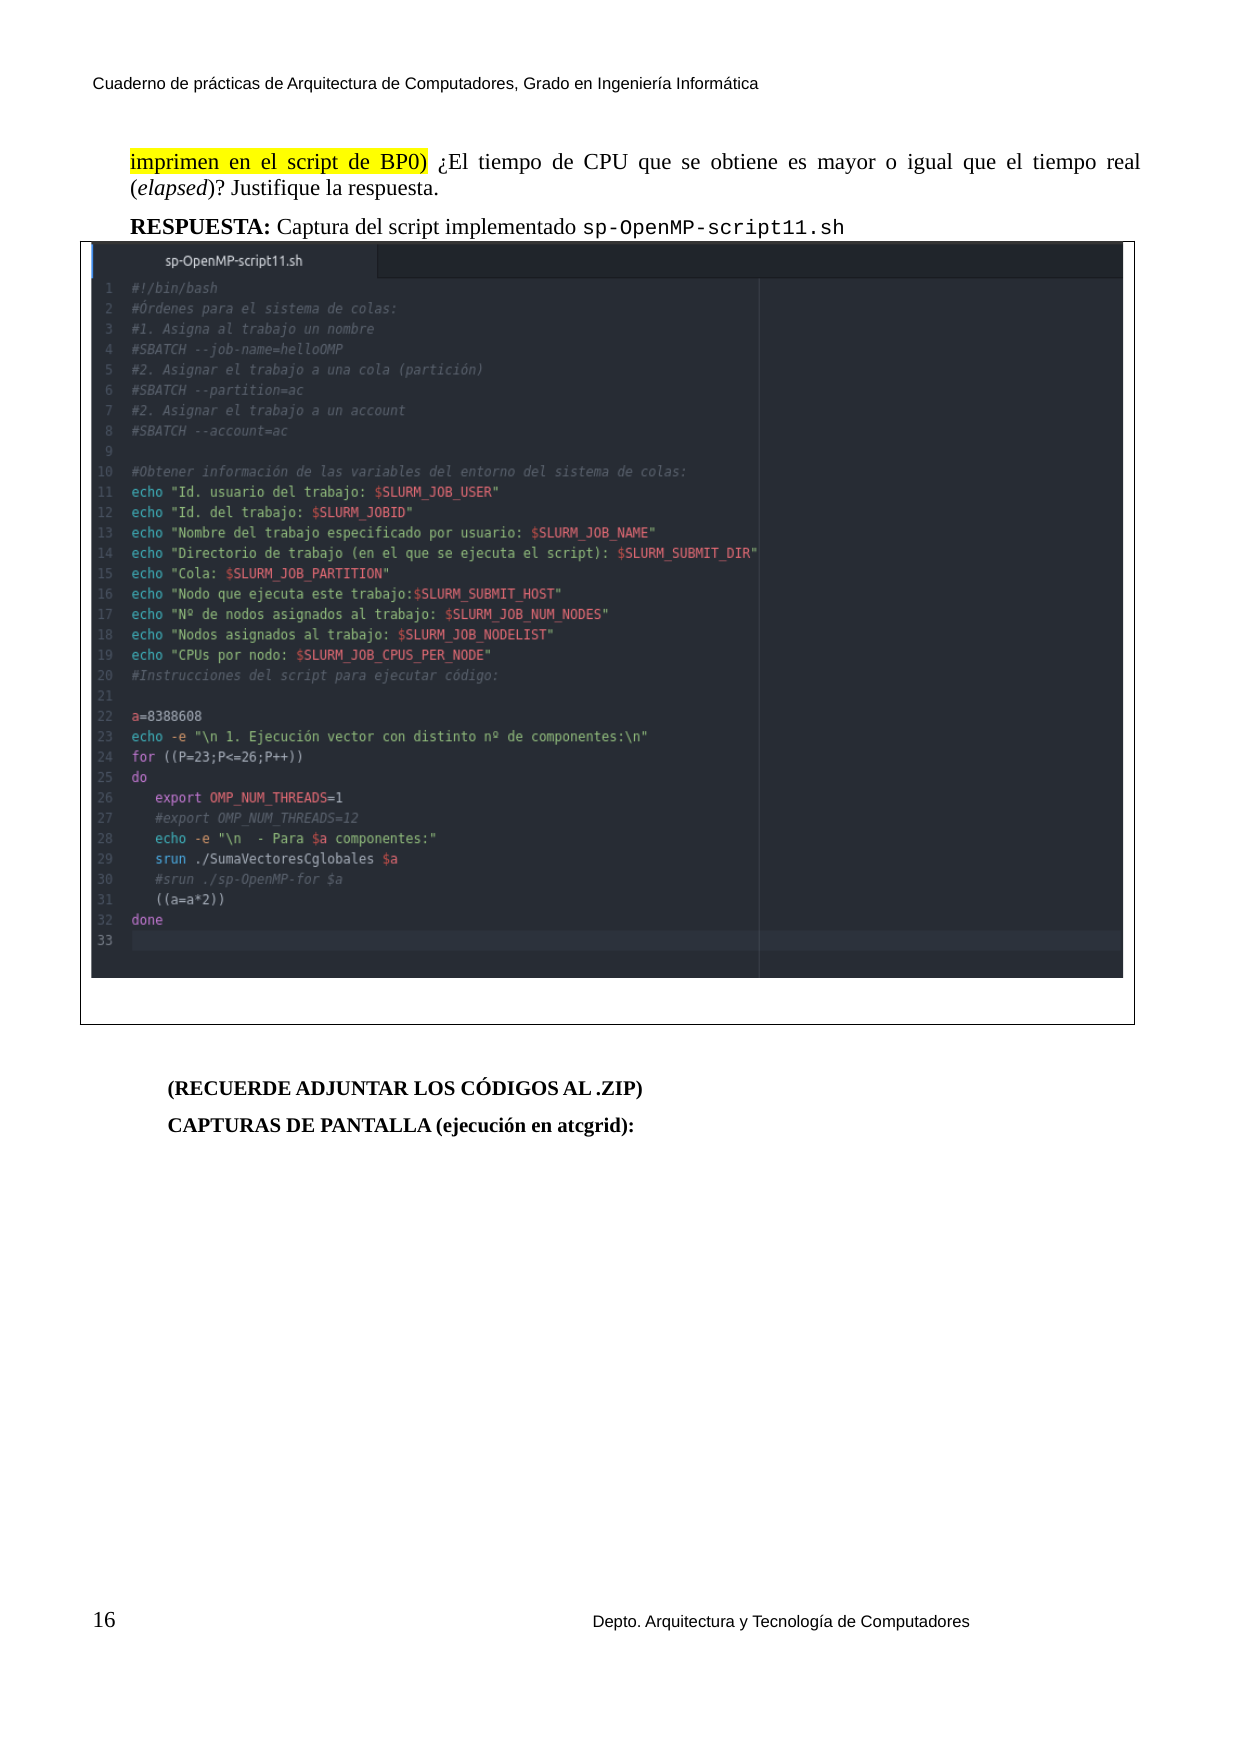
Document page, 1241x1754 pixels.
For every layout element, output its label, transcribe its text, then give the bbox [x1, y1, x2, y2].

text CAPTURAS DE PANTALLA (ejecución en atcgrid): [167, 1113, 1143, 1137]
table_header [81, 242, 1134, 1024]
picture [91, 241, 1124, 978]
list imprimen en el script de BP0) ¿El tiempo de CPU que se obtiene es mayor o igual que el tiempo real (elapsed)? Justifique la respuesta. [92, 148, 1143, 200]
text RESPUESTA: Captura del script implementado sp-OpenMP-script11.sh [130, 213, 1143, 241]
text (RECUERDE ADJUNTAR LOS CÓDIGOS AL .ZIP) [167, 1076, 1143, 1100]
